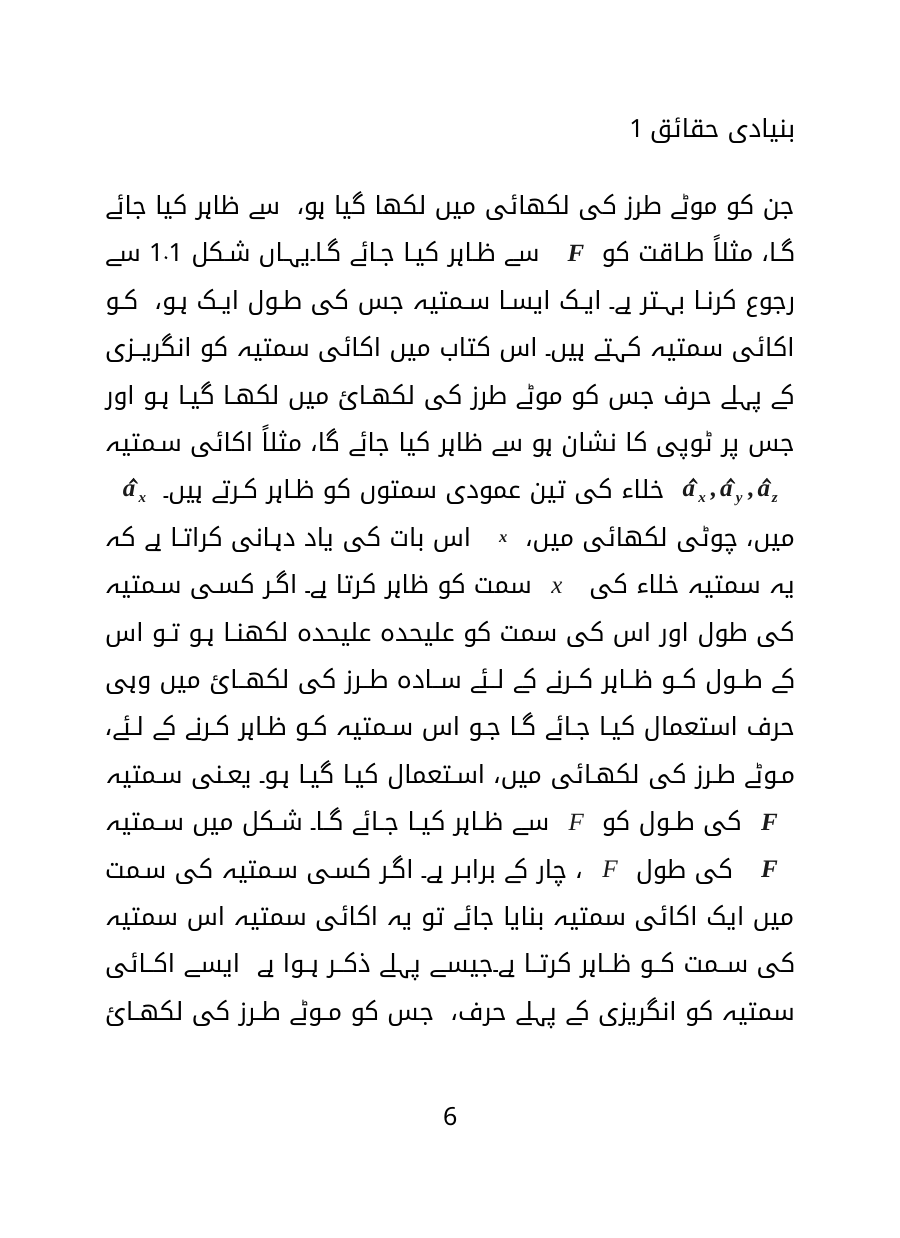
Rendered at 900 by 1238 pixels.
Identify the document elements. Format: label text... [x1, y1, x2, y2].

text وہ خط جس کا طول اور سمت معین ہو، اسے سمتیہ کہتے ہیں۔ سمتیہ کو انگریزی یا لاتینی زبان کے چھوٹے یا بڑے حروف، جن کو موٹے طرز کی لکھائی میں لکھا گیا ہو، سے ظاہر کیا جائے گا، مثلاً طاقت کو سے ظاہر کیا جائے گا۔یہاں شکل 1.1 سے رجوع کرنا بہتر ہے۔ ایک ایسا سمتیہ جس کی طول ایک ہو، کو اکائی سمتیہ کہتے ہیں۔ اس کتاب میں اکائی سمتیہ کو انگریزی کے پہلے حرف جس کو موٹے طرز کی لکھائ میں لکھا گیا ہو اور جس پر ٹوپی کا نشان ہو سے ظاہر کیا جائے گا، مثلاً اکائی سمتیہخلاء کی تین عمودی سمتوں کو ظاہر کرتے ہیں۔میں، چوٹی لکھائی میں، اس بات کی یاد دہانی کراتا ہے کہ یہ سمتیہ خلاء کی سمت کو ظاہر کرتا ہے۔ اگر کسی سمتیہ کی طول اور اس کی سمت کو علیحدہ علیحدہ لکھنا ہو تو اس کے طول کو ظاہر کرنے کے لئے سادہ طرز کی لکھائ میں وہی حرف استعمال کیا جائے گا جو اس سمتیہ کو ظاہر کرنے کے لئے، موٹے طرز کی لکھائی میں، استعمال کیا گیا ہو۔ یعنی سمتیہکی طول کوسے ظاہر کیا جائے گا۔ شکل میں سمتیہ کی طول، چار کے برابر ہے۔ اگر کسی سمتیہ کی سمت میں ایک اکائی سمتیہ بنایا جائے تو یہ اکائی سمتیہ اس سمتیہ کی سمت کو ظاہر کرتا ہے۔جیسے پہلے ذکر ہوا ہے ایسے اکائی سمتیہ کو انگریزی کے پہلے حرف، جس کو موٹے طرز کی لکھائ میں لکھا گیا ہو اور جس پر ٹوپی کا نشان ہو، سے ظاہر کیا جائے گا یعنی سمتیہکی سمت کوسے ظاہر کیا جائے گا۔یہاں، چوٹی لکھائی میں ، اس بات کی یاد دہانی کراتا ہے کہ یہ اکائی سمتیہ کی سمت کو ظاہر کر رہا ہے۔ شکل میں چونکہ طاقت دائیں جانب کو ہے لہٰذا اور برابر ہیں۔ [105, 182, 795, 1036]
